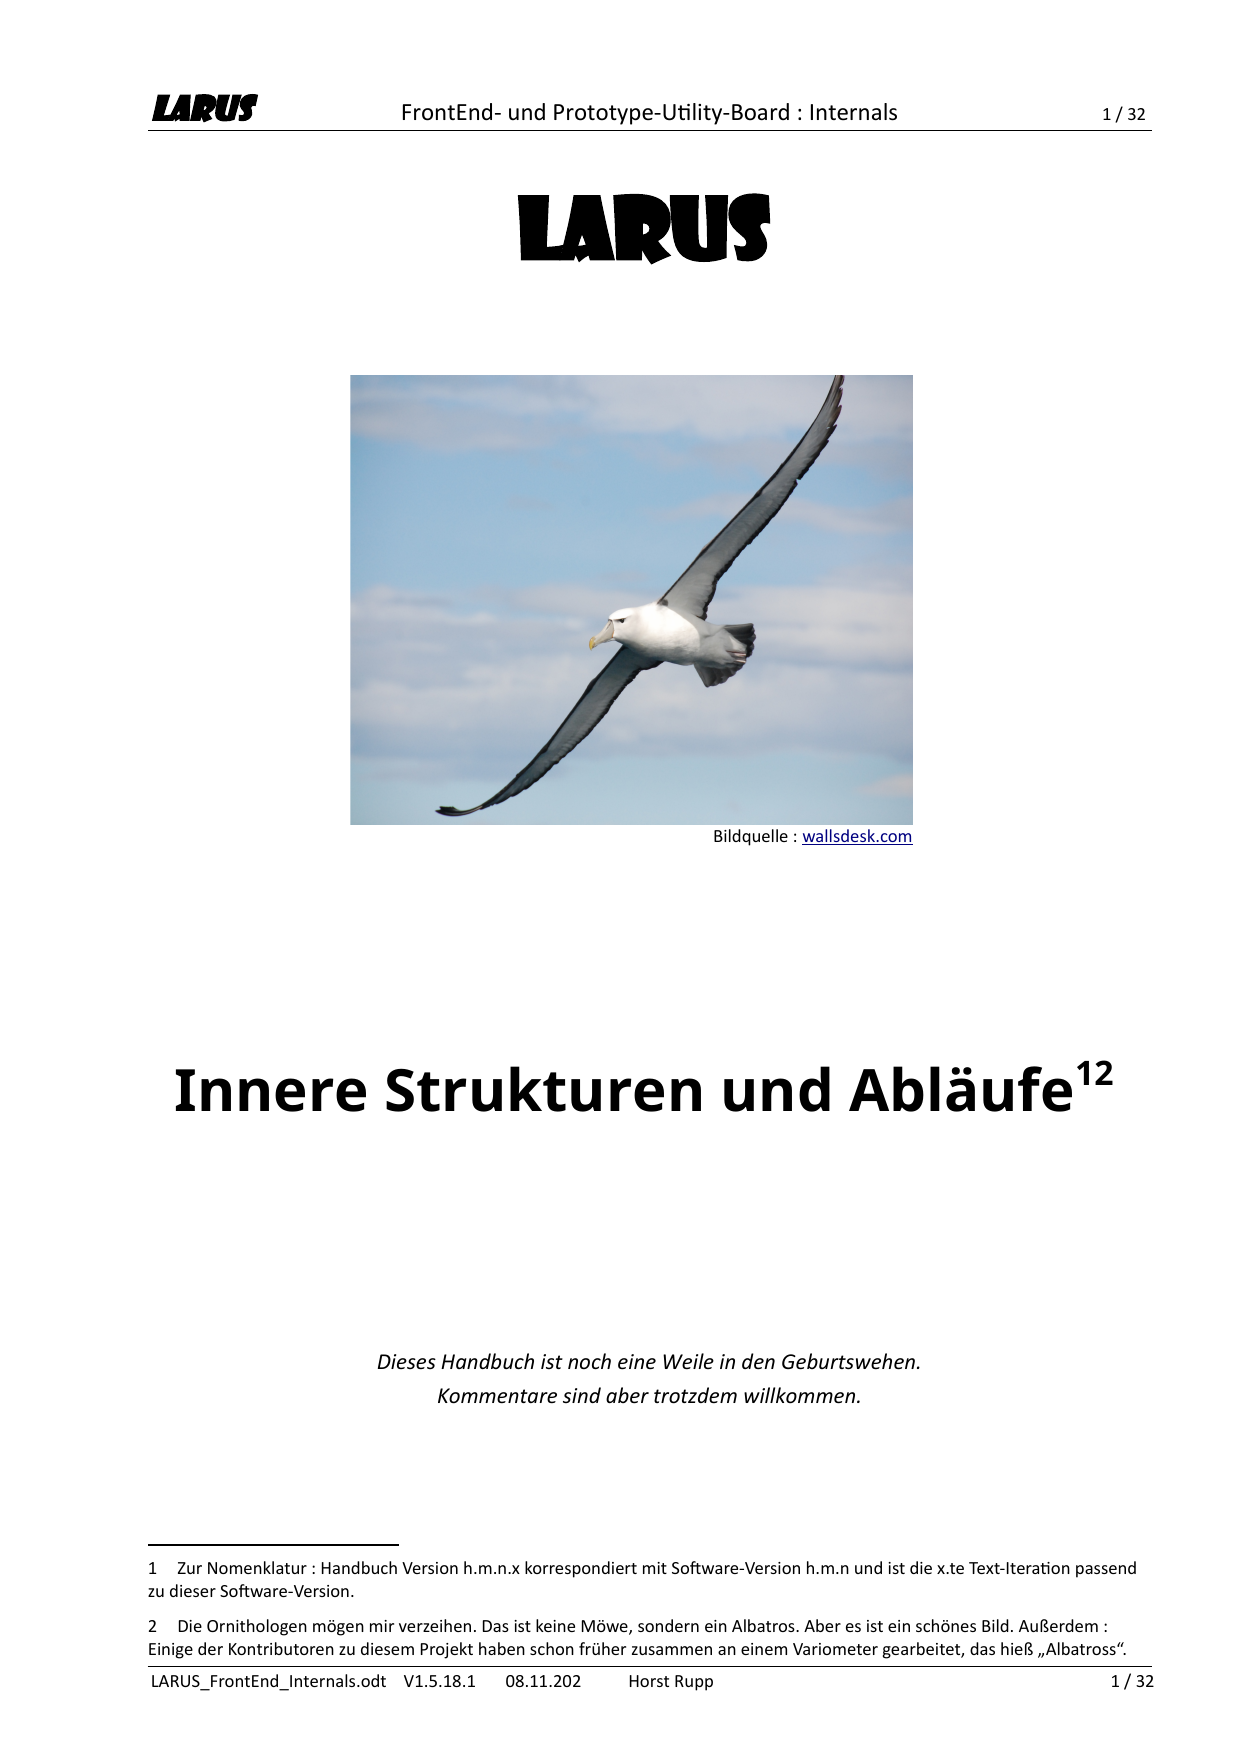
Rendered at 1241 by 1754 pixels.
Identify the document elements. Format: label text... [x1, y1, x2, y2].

picture [350, 375, 913, 825]
text Dieses Handbuch ist noch eine Weile in den Geburtswehen. [148, 1347, 1152, 1375]
text Bildquelle : wallsdesk.com [148, 362, 1152, 847]
title Larus [148, 173, 1140, 276]
title Innere Strukturen und Abläufe [148, 1049, 1140, 1128]
text Zur Nomenklatur : Handbuch Version h.m.n.x korrespondiert mit Software-Version h.m.n und ist die x.te Text-Iteration passend zu dieser Software-Version. [148, 1557, 1152, 1602]
text Die Ornithologen mögen mir verzeihen. Das ist keine Möwe, sondern ein Albatros. Aber es ist ein schönes Bild. Außerdem : Einige der Kontributoren zu diesem Projekt haben schon früher zusammen an einem Variometer gearbeitet, das hieß „Albatross“. [148, 1614, 1152, 1660]
text Kommentare sind aber trotzdem willkommen. [148, 1381, 1152, 1409]
